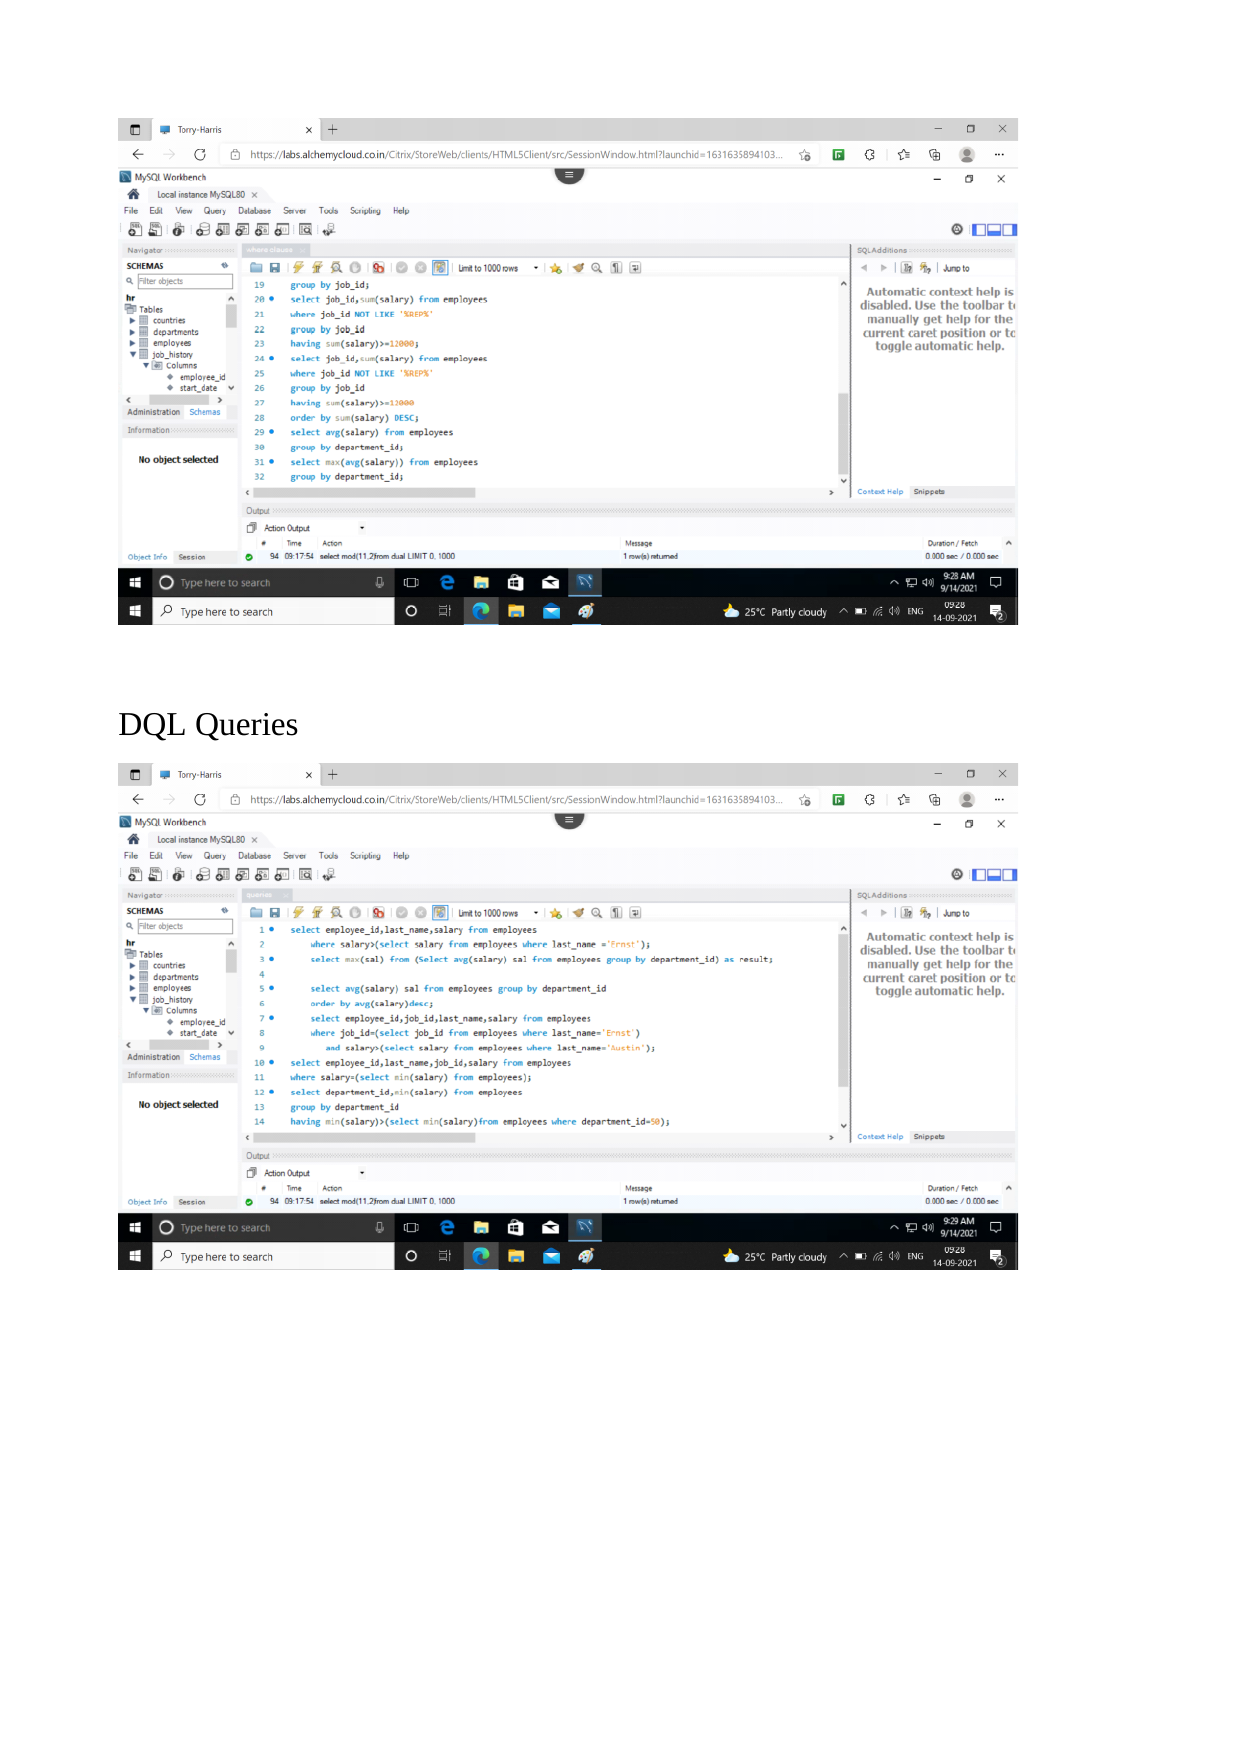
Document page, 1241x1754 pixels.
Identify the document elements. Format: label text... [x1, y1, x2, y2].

text DQL Queries [118, 704, 1122, 743]
